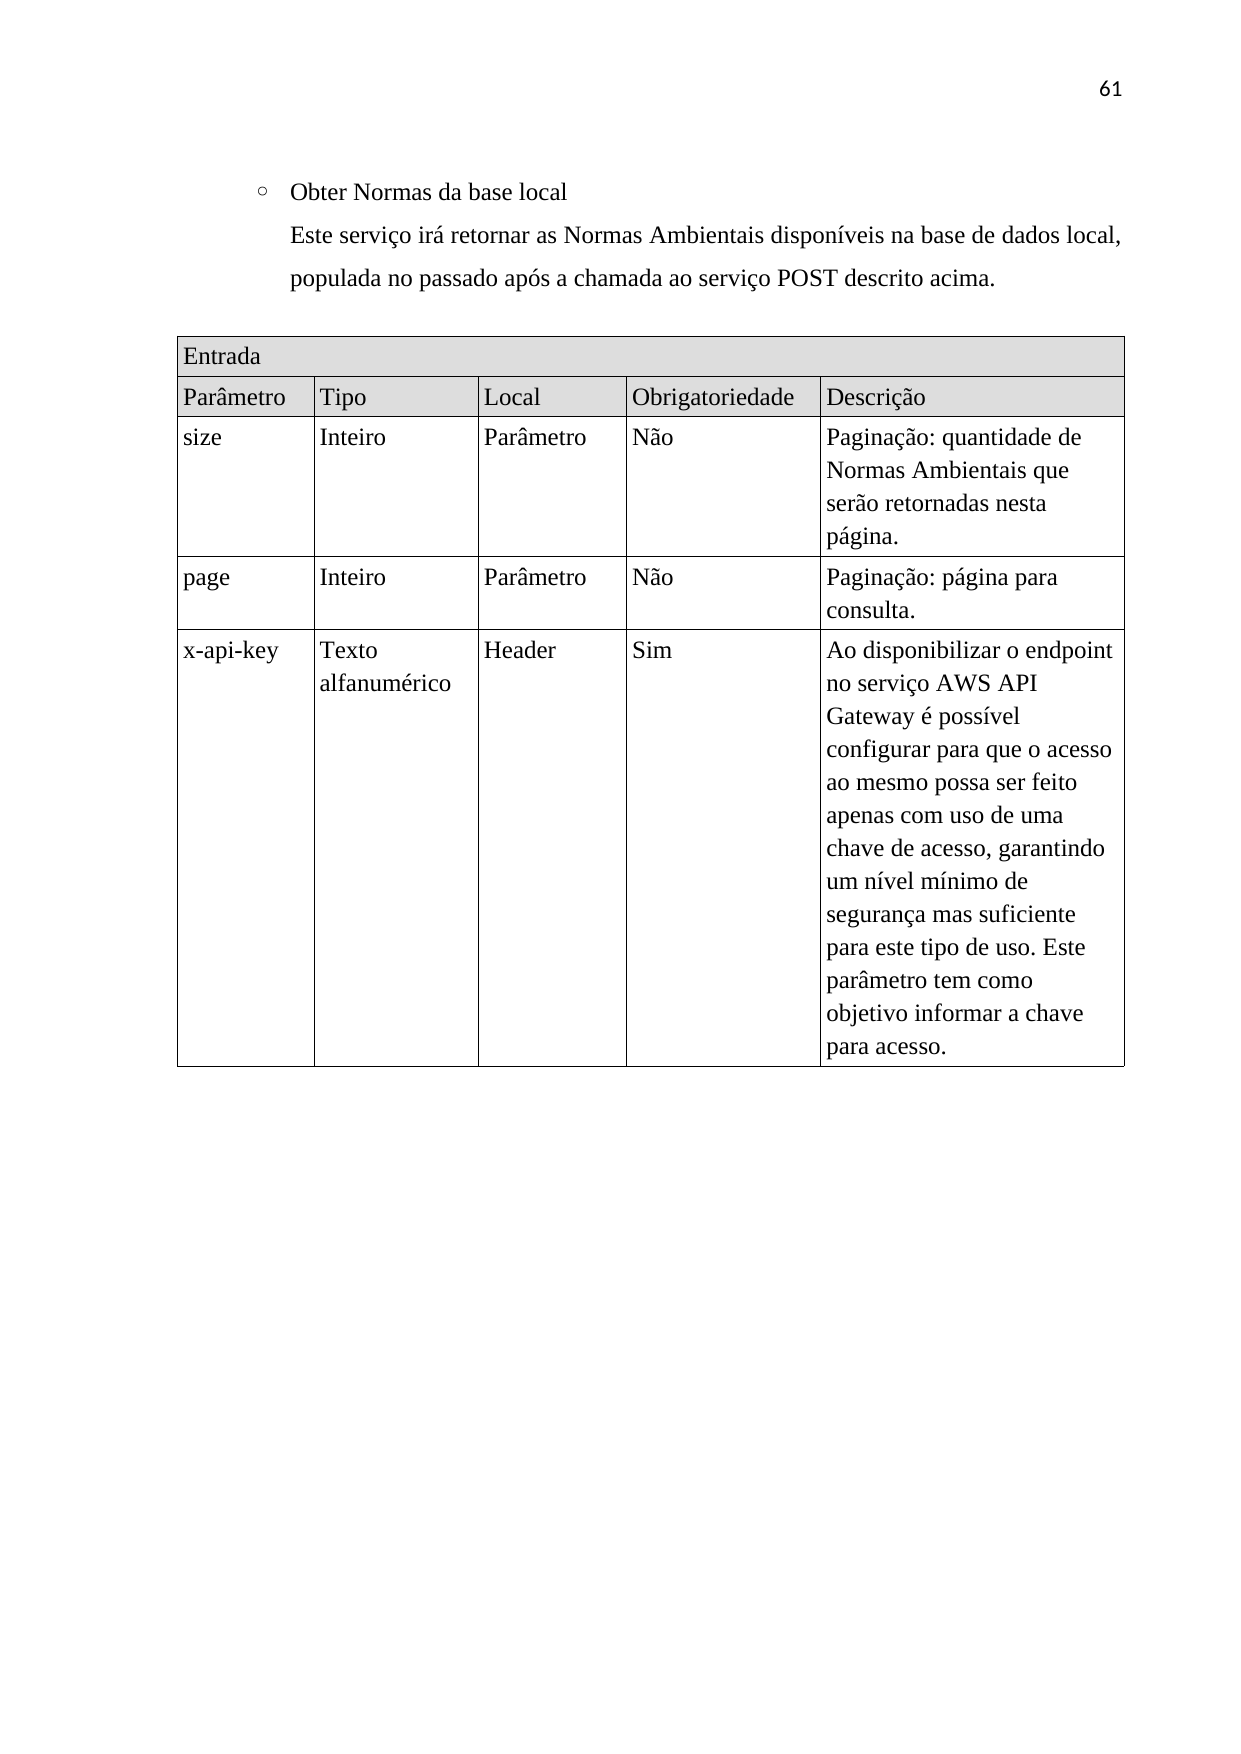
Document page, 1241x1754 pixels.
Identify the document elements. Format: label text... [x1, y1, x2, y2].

table_cell Paginação: quantidade de Normas Ambientais que serão retornadas nesta página. [821, 417, 1124, 556]
text Este serviço irá retornar as Normas Ambientais disponíveis na base de dados local, populada no passado após a chamada ao serviço POST descrito acima. [290, 220, 1122, 292]
table_cell Não [627, 417, 820, 556]
table_cell page [178, 557, 314, 629]
table_cell Tipo [315, 377, 478, 416]
table_cell Parâmetro [479, 557, 626, 629]
table_cell Parâmetro [178, 377, 314, 416]
table_cell x-api-key [178, 630, 314, 1066]
table_cell Inteiro [315, 557, 478, 629]
table_cell Parâmetro [479, 417, 626, 556]
table_header Entrada [178, 337, 1124, 376]
table_cell Não [627, 557, 820, 629]
table_cell Header [479, 630, 626, 1066]
list Obter Normas da base local [252, 177, 1122, 206]
table_cell Obrigatoriedade [627, 377, 820, 416]
table_cell Sim [627, 630, 820, 1066]
table_cell Ao disponibilizar o endpoint no serviço AWS API Gateway é possível configurar para que o acesso ao mesmo possa ser feito apenas com uso de uma chave de acesso, garantindo um nível mínimo de segurança mas suficiente para este tipo de uso. Este parâmetro tem como objetivo informar a chave para acesso. [821, 630, 1124, 1066]
table_cell Paginação: página para consulta. [821, 557, 1124, 629]
table_cell size [178, 417, 314, 556]
table_cell Descrição [821, 377, 1124, 416]
table_cell Texto alfanumérico [315, 630, 478, 1066]
table_cell Inteiro [315, 417, 478, 556]
table_cell Local [479, 377, 626, 416]
